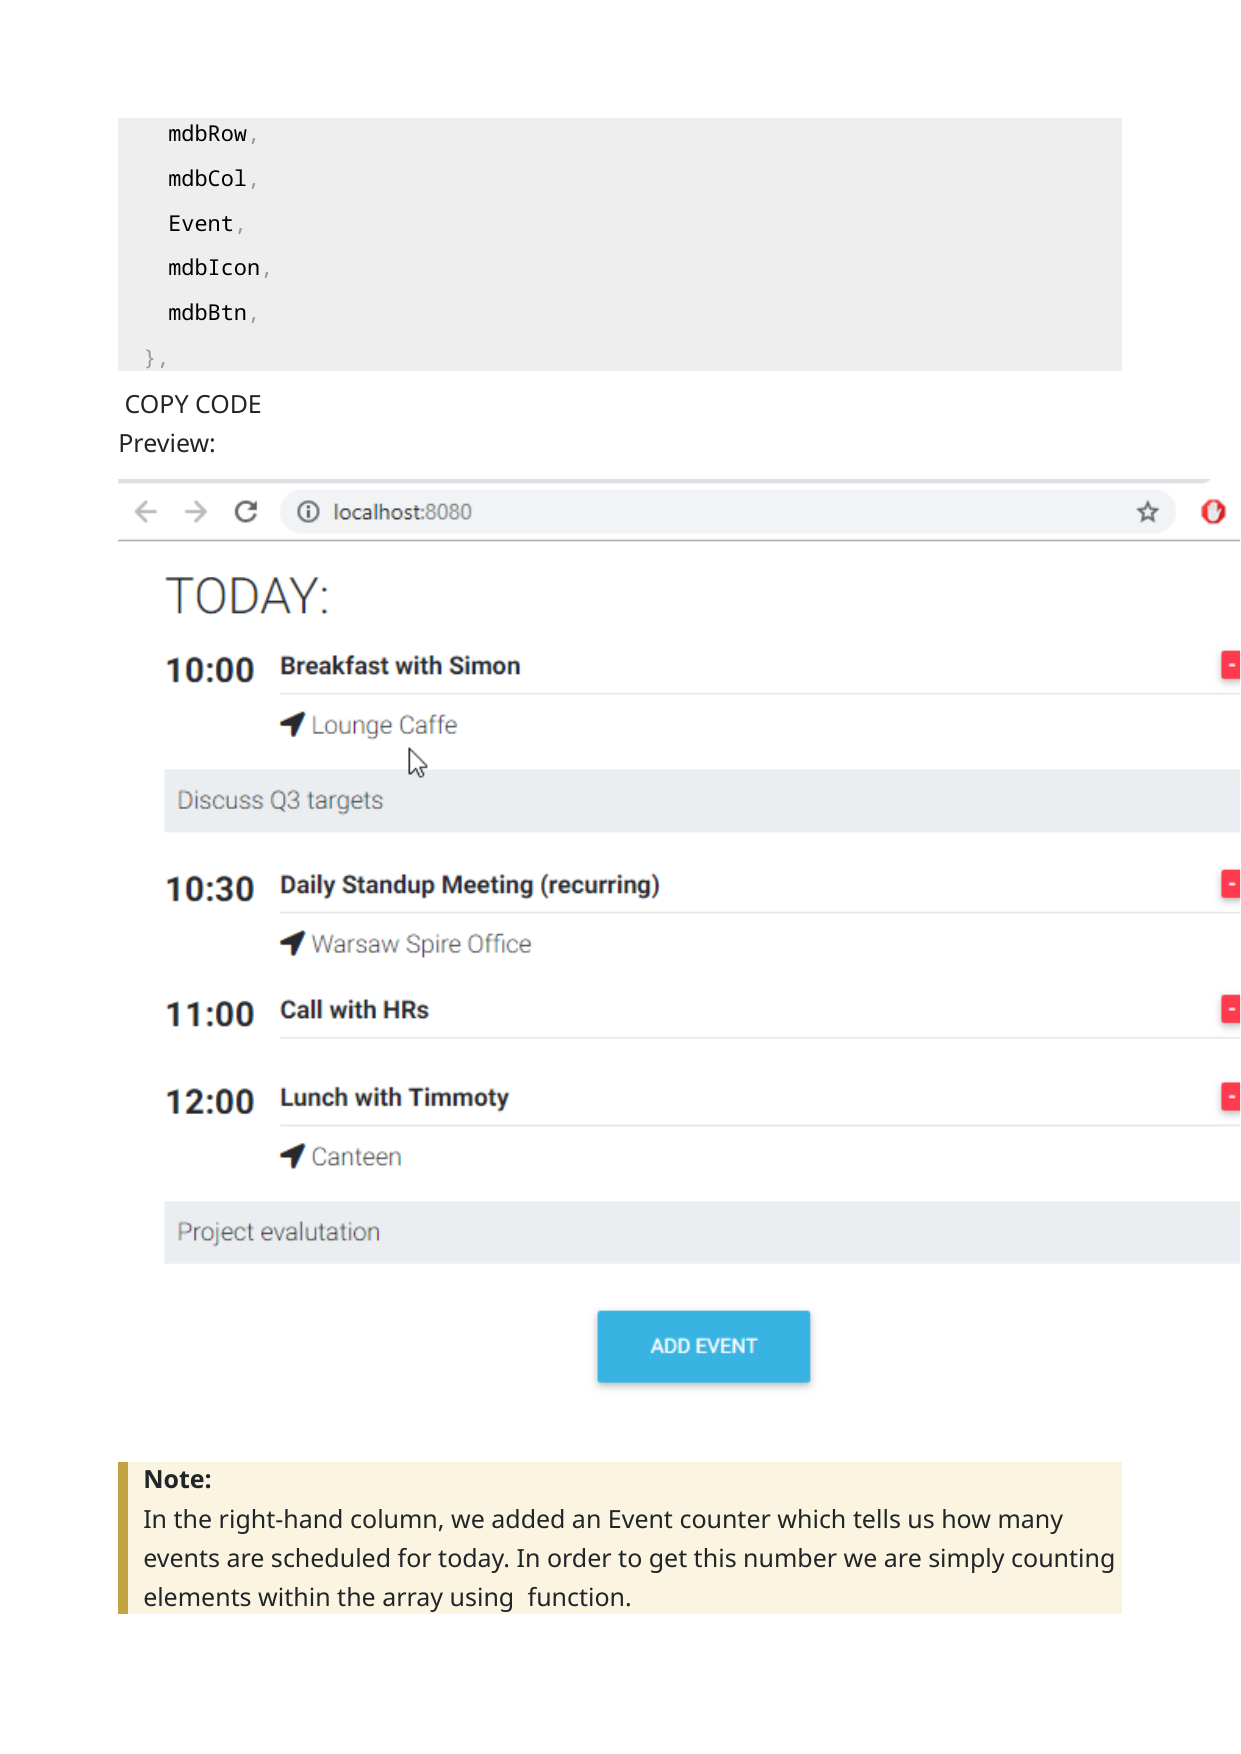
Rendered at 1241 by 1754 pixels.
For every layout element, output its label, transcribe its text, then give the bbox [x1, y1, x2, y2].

text Preview: [118, 425, 1122, 459]
text mdbIcon, [118, 252, 1122, 282]
text Note: In the right-hand column, we added an Event counter which tells us how many events are scheduled for today. In order to get this number we are simply counting elements within the array using function. [128, 1462, 1122, 1614]
text }, [118, 342, 1122, 371]
text mdbBtn, [118, 297, 1122, 327]
text COPY CODE [118, 386, 1122, 420]
text Event, [118, 207, 1122, 237]
picture [118, 479, 1241, 1444]
text mdbRow, [118, 118, 1122, 148]
text mdbCol, [118, 163, 1122, 193]
